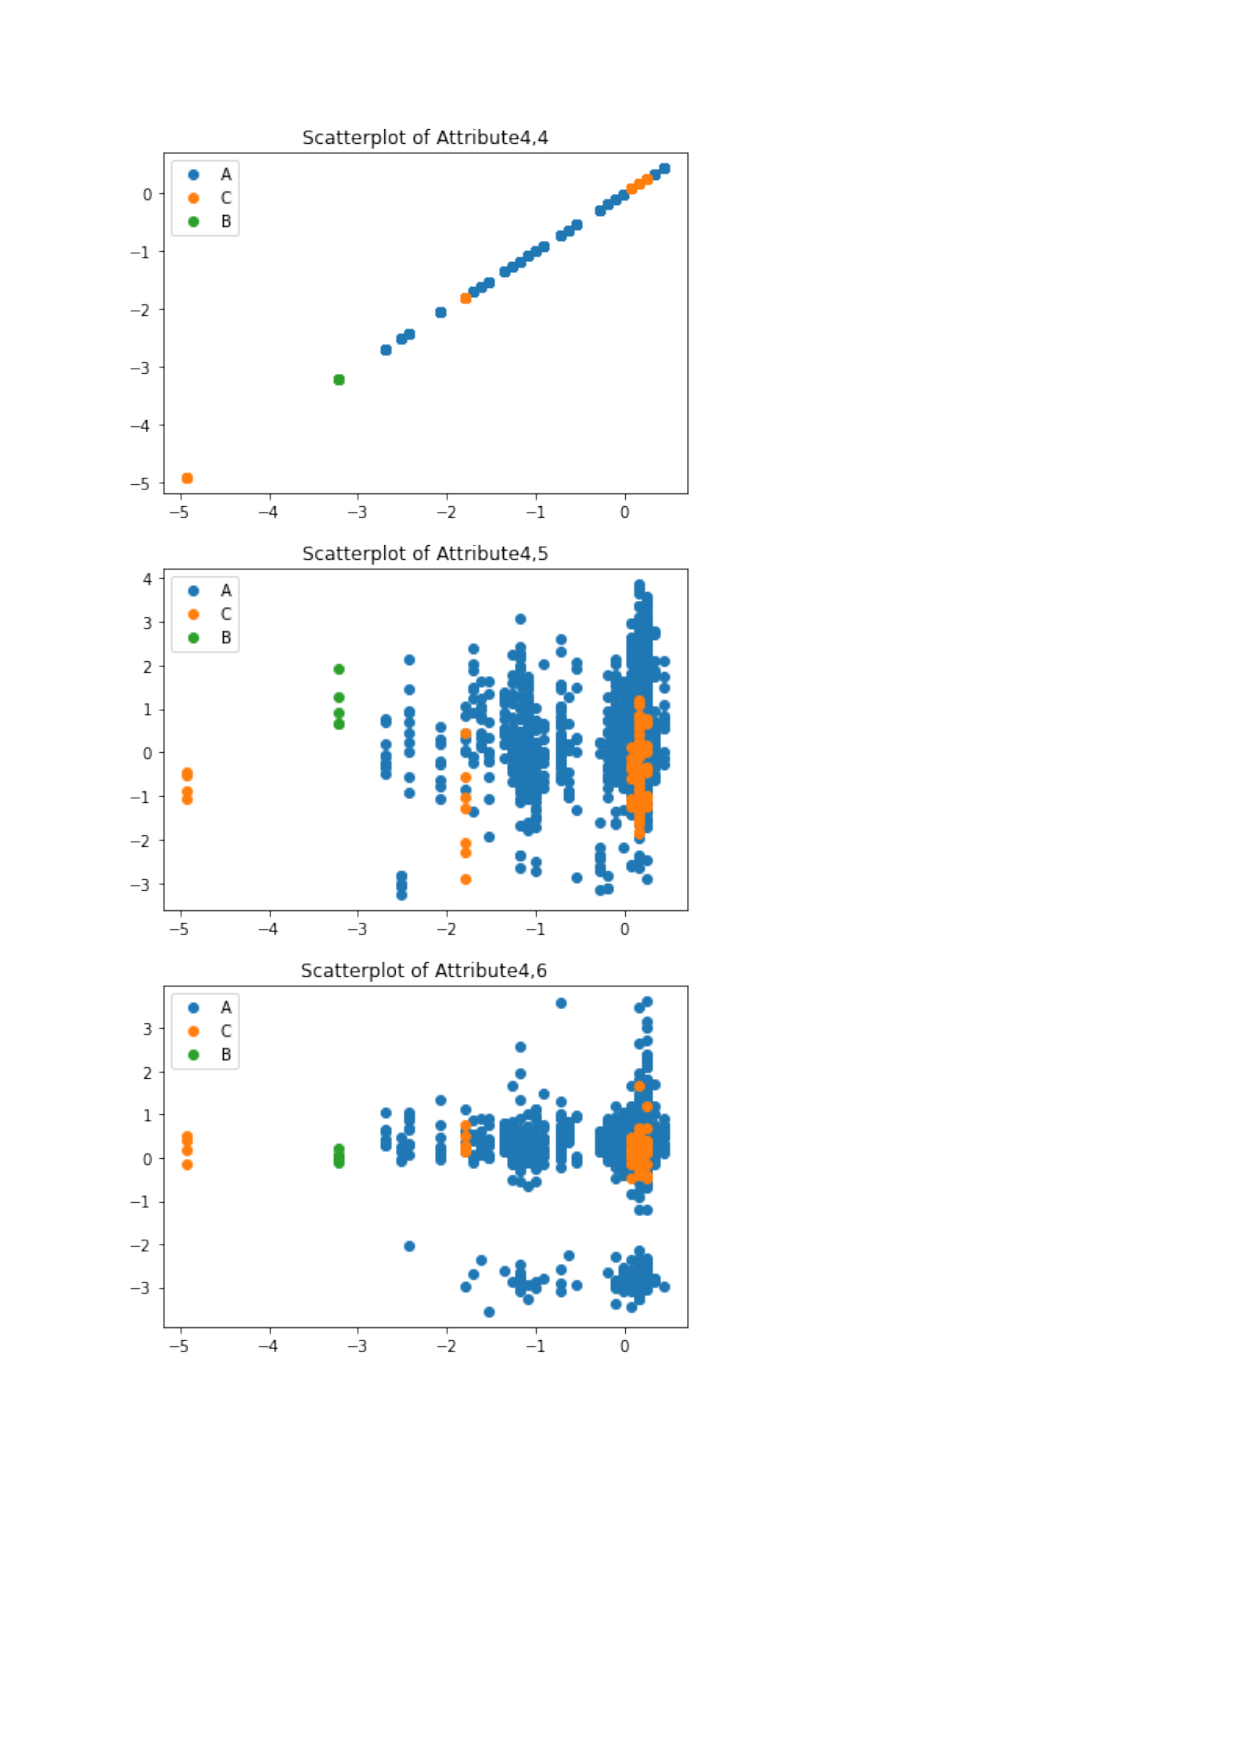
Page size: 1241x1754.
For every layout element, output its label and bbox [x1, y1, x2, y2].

picture [118, 118, 697, 531]
picture [118, 535, 697, 948]
picture [118, 951, 697, 1365]
